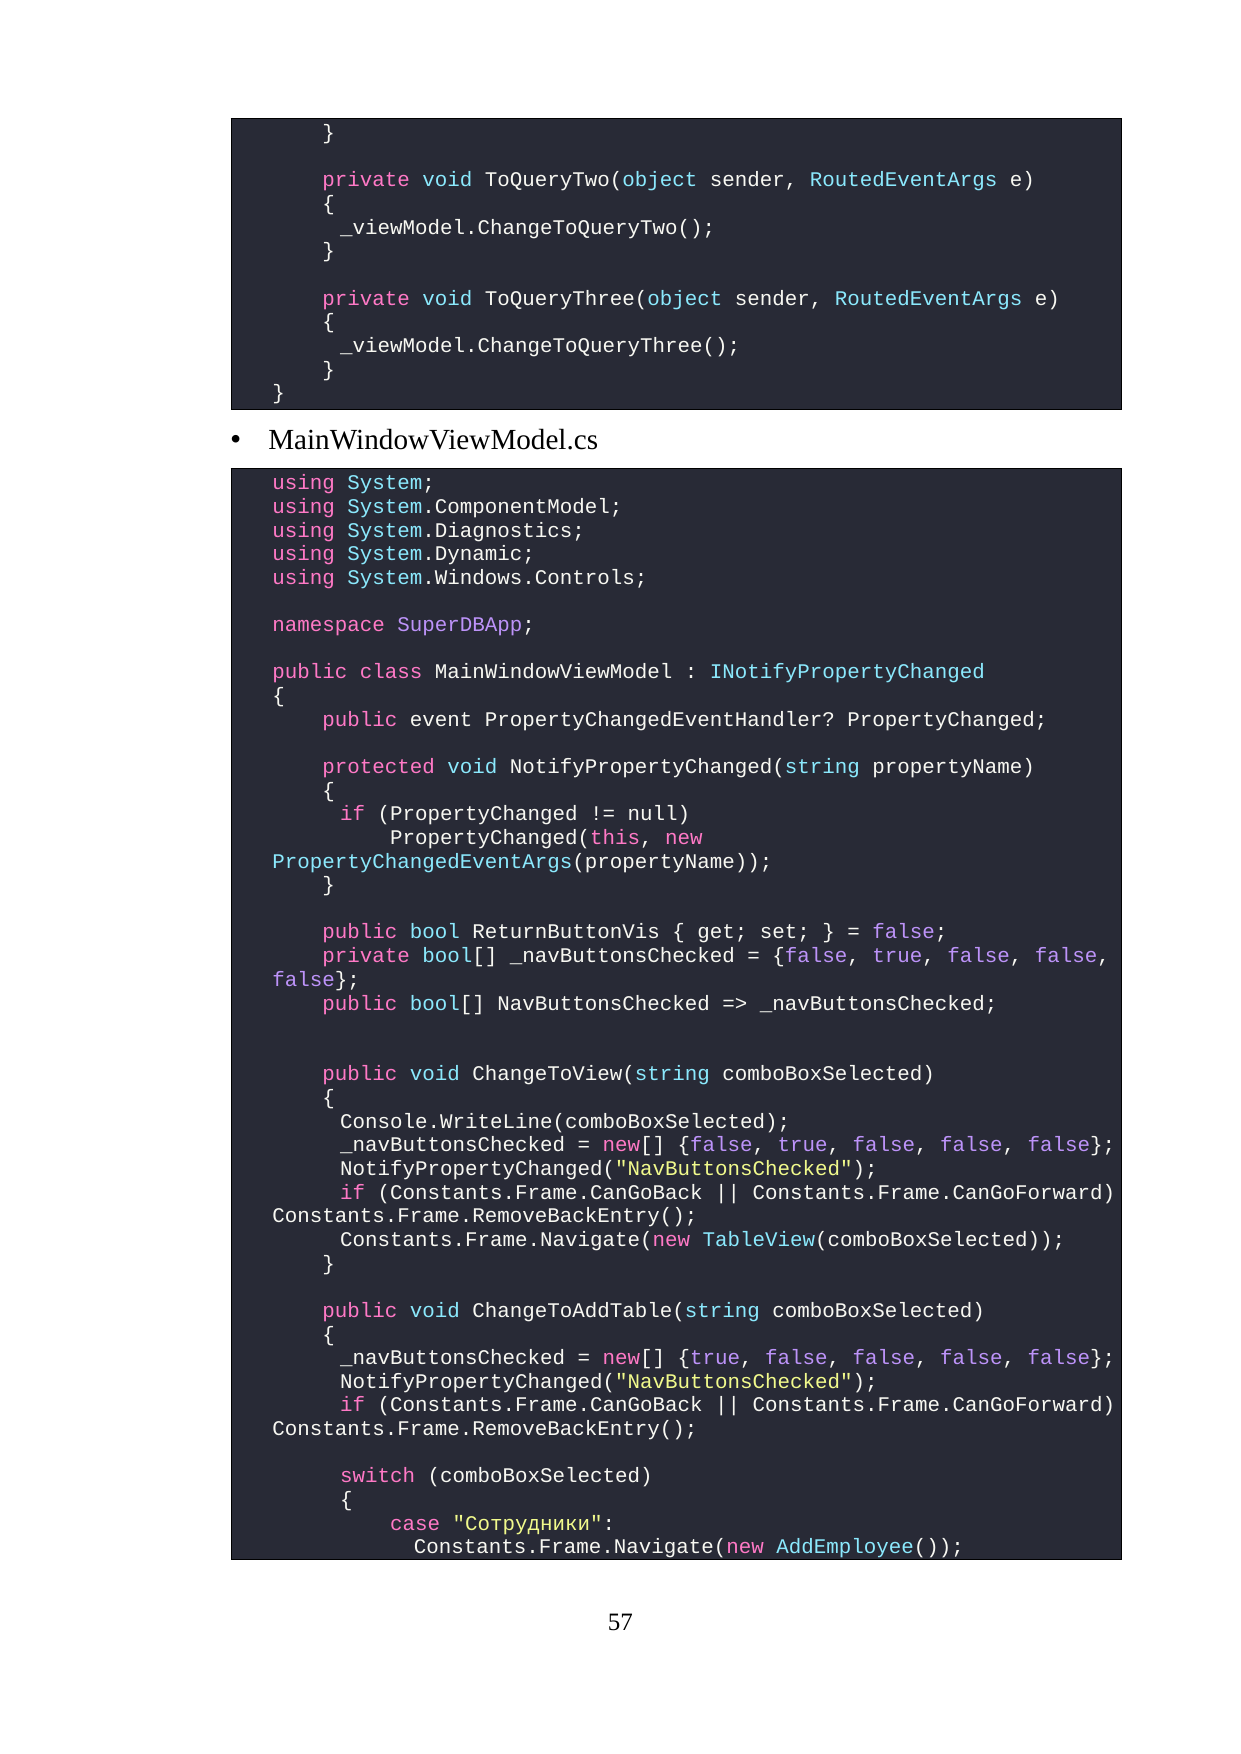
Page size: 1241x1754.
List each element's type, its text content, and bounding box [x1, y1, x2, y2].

list switch (comboBoxSelected) [232, 1461, 1121, 1485]
list public bool[] NavButtonsChecked => _navButtonsChecked; [232, 988, 1121, 1012]
list public void ChangeToView(string comboBoxSelected) [232, 1059, 1121, 1083]
list _navButtonsChecked = new[] {false, true, false, false, false}; [232, 1130, 1121, 1154]
list } [232, 870, 1121, 894]
list { [232, 307, 1121, 331]
list public class MainWindowViewModel : INotifyPropertyChanged [232, 657, 1121, 681]
list } [232, 378, 1121, 409]
list MainWindowViewModel.cs [231, 422, 1122, 456]
list { [232, 1485, 1121, 1509]
list using System.Dynamic; [232, 539, 1121, 563]
list } [232, 236, 1121, 260]
list private bool[] _navButtonsChecked = {false, true, false, false, false}; [232, 941, 1121, 988]
list public bool ReturnButtonVis { get; set; } = false; [232, 918, 1121, 941]
list { [232, 1319, 1121, 1343]
list private void ToQueryTwo(object sender, RoutedEventArgs e) [232, 165, 1121, 189]
list } [232, 354, 1121, 378]
list { [232, 1083, 1121, 1107]
list { [232, 776, 1121, 799]
list using System.ComponentModel; [232, 492, 1121, 516]
list Constants.Frame.Navigate(new TableView(comboBoxSelected)); [232, 1225, 1121, 1249]
list _viewModel.ChangeToQueryTwo(); [232, 213, 1121, 236]
list Constants.Frame.Navigate(new AddEmployee()); [232, 1532, 1121, 1559]
list public event PropertyChangedEventHandler? PropertyChanged; [232, 705, 1121, 728]
list if (Constants.Frame.CanGoBack || Constants.Frame.CanGoForward) Constants.Frame.RemoveBackEntry(); [232, 1391, 1121, 1438]
list NotifyPropertyChanged("NavButtonsChecked"); [232, 1367, 1121, 1391]
list Console.WriteLine(comboBoxSelected); [232, 1107, 1121, 1130]
list { [232, 681, 1121, 705]
list { [232, 189, 1121, 213]
list } [232, 1249, 1121, 1272]
list PropertyChanged(this, new PropertyChangedEventArgs(propertyName)); [232, 823, 1121, 870]
list public void ChangeToAddTable(string comboBoxSelected) [232, 1296, 1121, 1319]
list _navButtonsChecked = new[] {true, false, false, false, false}; [232, 1343, 1121, 1367]
list using System.Windows.Controls; [232, 563, 1121, 587]
list } [232, 119, 1121, 142]
list if (Constants.Frame.CanGoBack || Constants.Frame.CanGoForward) Constants.Frame.RemoveBackEntry(); [232, 1178, 1121, 1225]
list _viewModel.ChangeToQueryThree(); [232, 331, 1121, 354]
list protected void NotifyPropertyChanged(string propertyName) [232, 752, 1121, 776]
list using System; [232, 469, 1121, 492]
list if (PropertyChanged != null) [232, 799, 1121, 823]
list NotifyPropertyChanged("NavButtonsChecked"); [232, 1154, 1121, 1178]
list case "Сотрудники": [232, 1509, 1121, 1532]
list using System.Diagnostics; [232, 516, 1121, 539]
list private void ToQueryThree(object sender, RoutedEventArgs e) [232, 284, 1121, 307]
list namespace SuperDBApp; [232, 610, 1121, 634]
